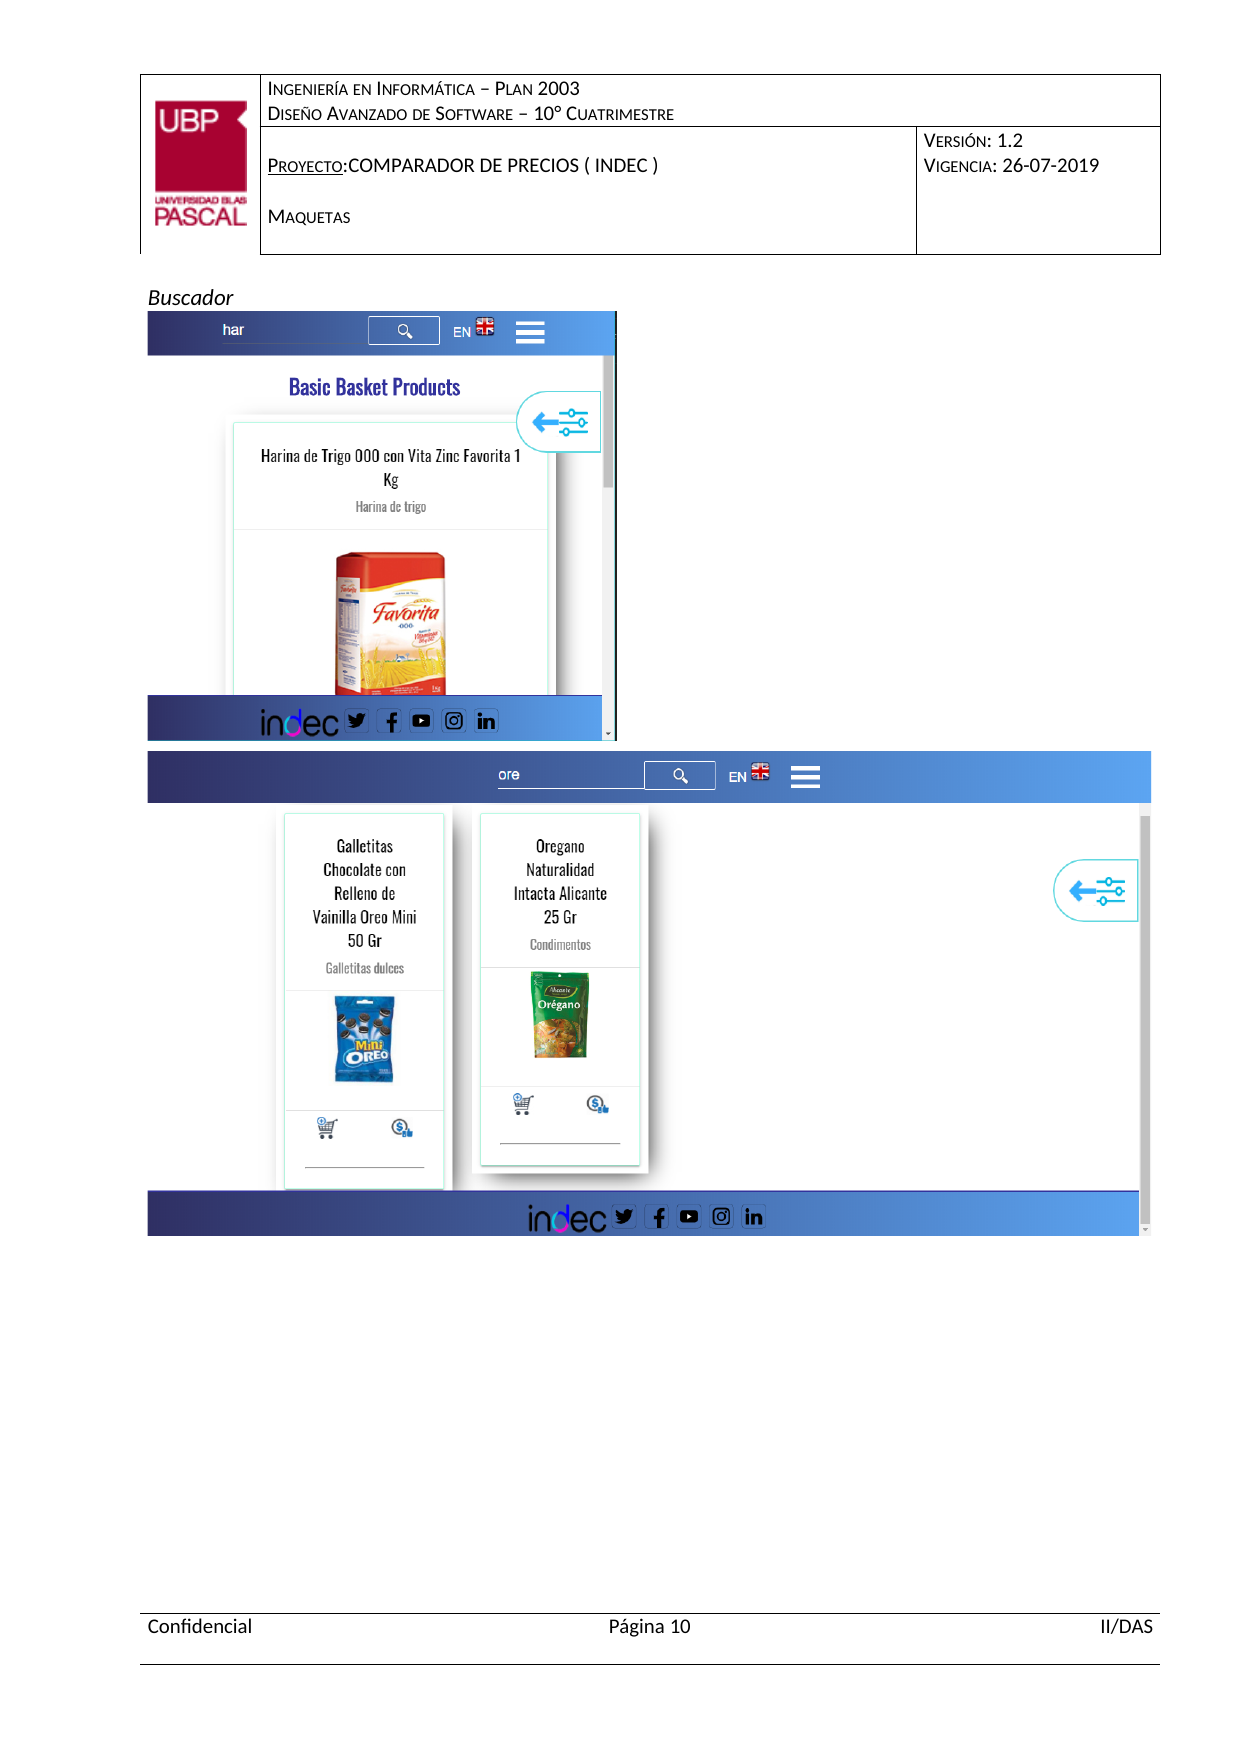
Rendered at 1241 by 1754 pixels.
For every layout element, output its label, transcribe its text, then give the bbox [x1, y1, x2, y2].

picture [147, 311, 1152, 1236]
picture [154, 100, 247, 229]
text Buscador [148, 283, 1152, 311]
